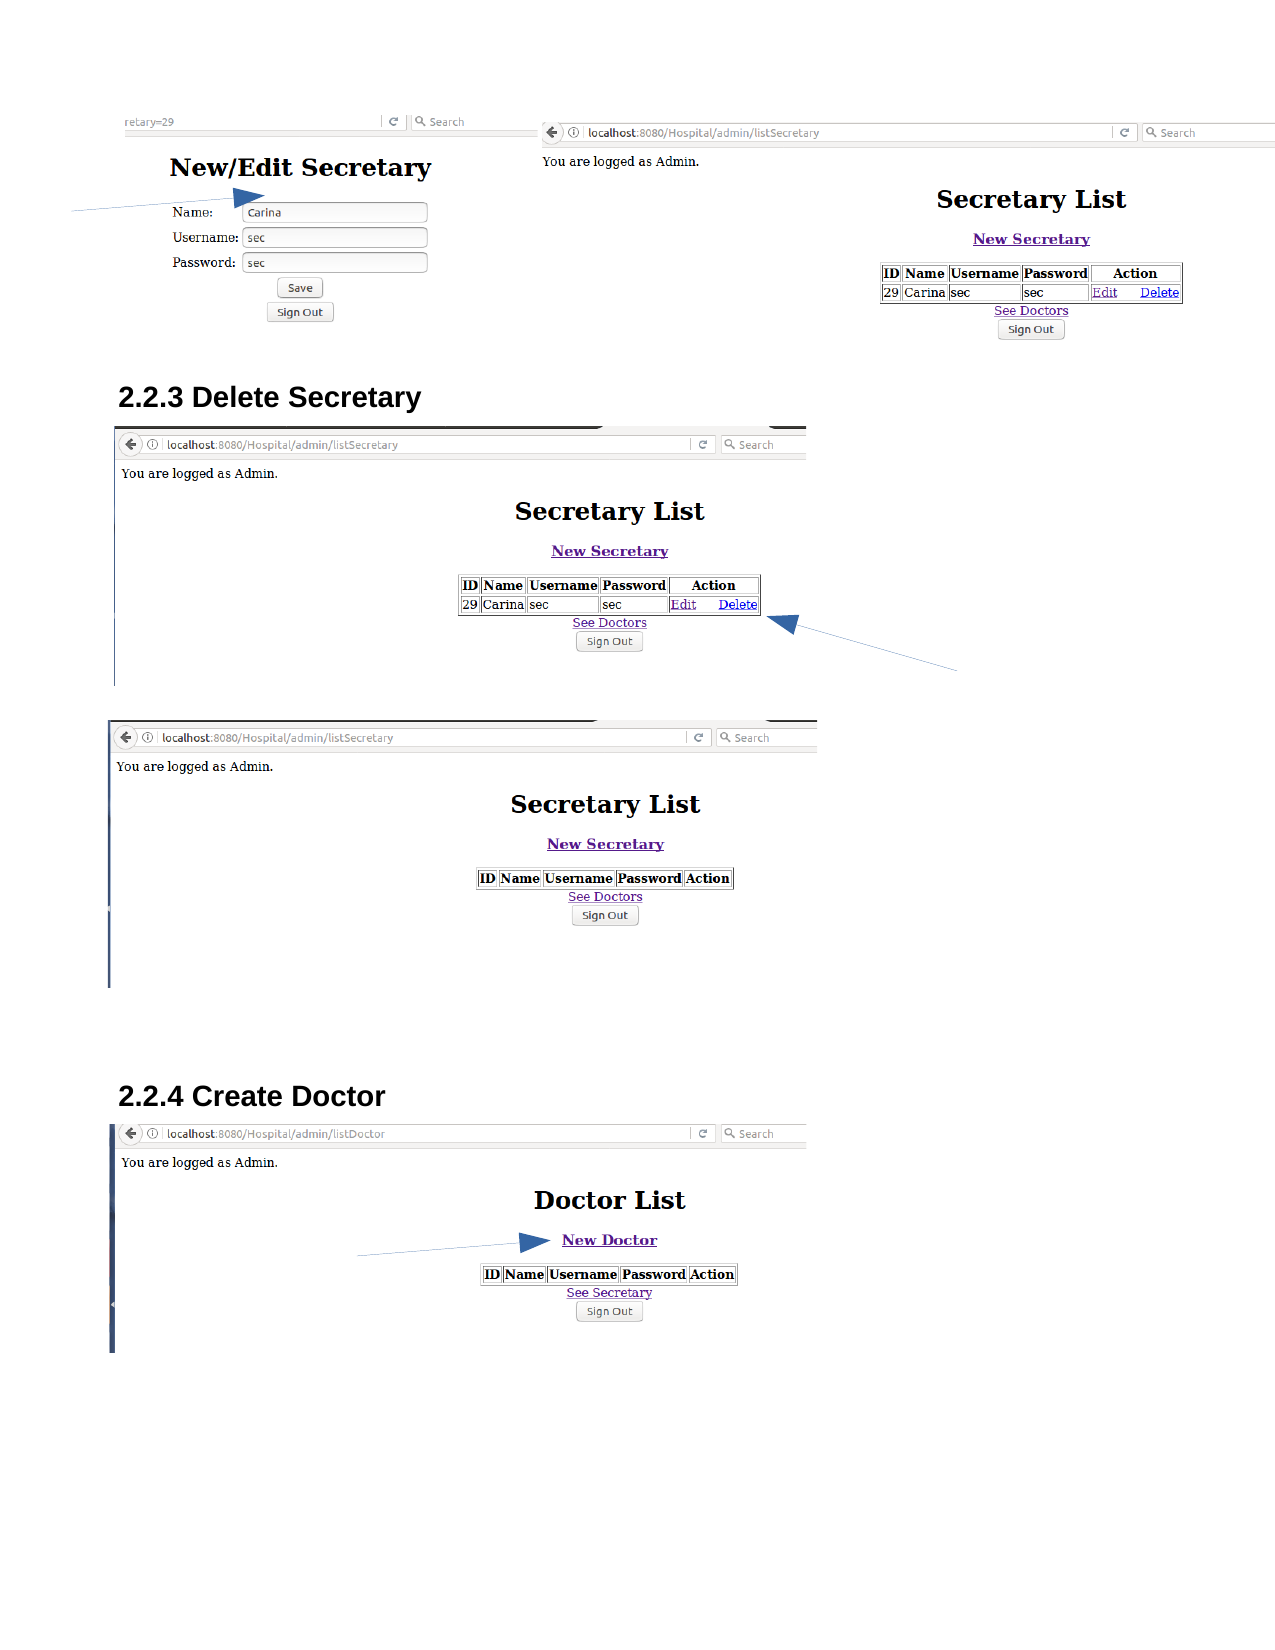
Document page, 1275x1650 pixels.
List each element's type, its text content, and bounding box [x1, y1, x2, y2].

subtitle 2.2.3 Delete Secretary [118, 231, 1157, 414]
picture [125, 115, 538, 380]
picture [109, 1124, 807, 1353]
picture [542, 122, 1275, 398]
picture [107, 720, 818, 988]
subtitle 2.2.4 Create Doctor [118, 1078, 1157, 1112]
picture [114, 426, 807, 686]
